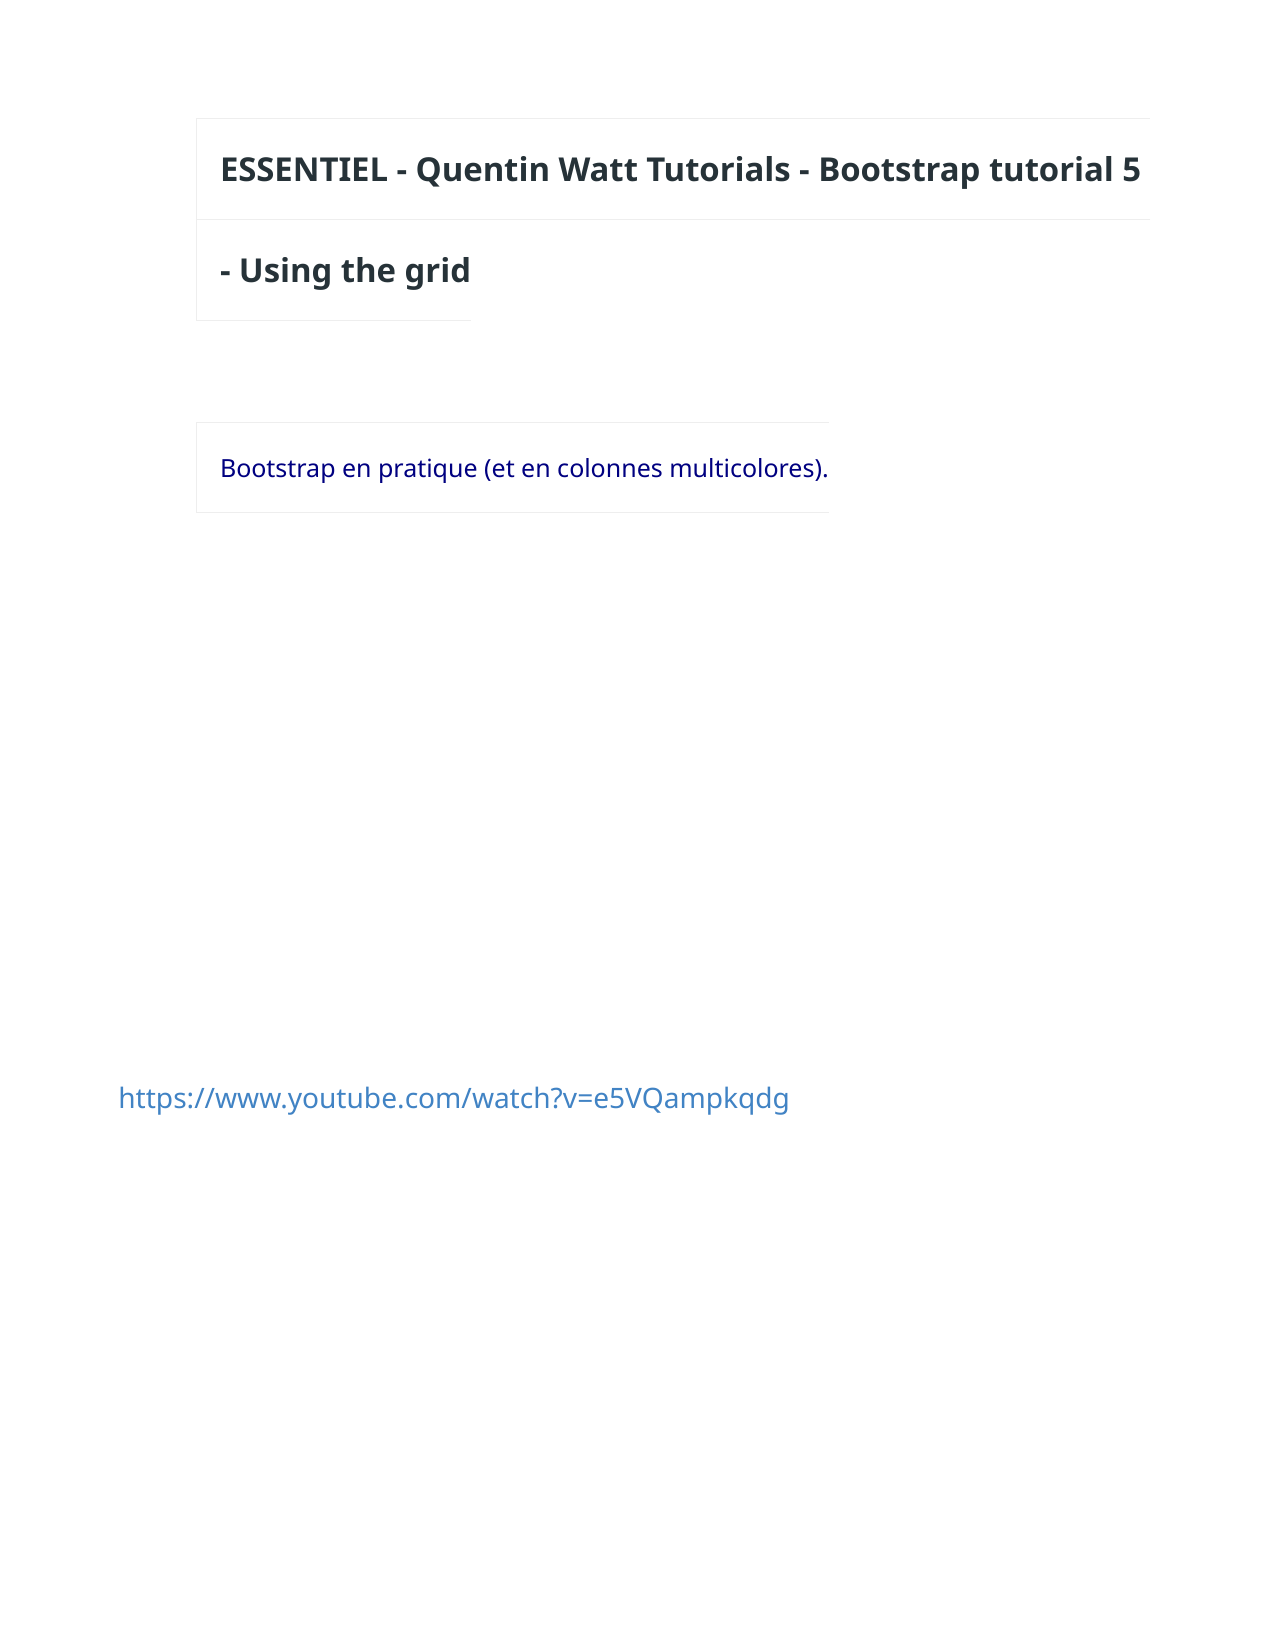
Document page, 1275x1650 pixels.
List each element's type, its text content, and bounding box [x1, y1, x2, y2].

text Bootstrap en pratique (et en colonnes multicolores). [197, 422, 1157, 512]
text https://www.youtube.com/watch?v=e5VQampkqdg [118, 1078, 1157, 1117]
subtitle ESSENTIEL - Quentin Watt Tutorials - Bootstrap tutorial 5 - Using the grid [197, 118, 1157, 320]
